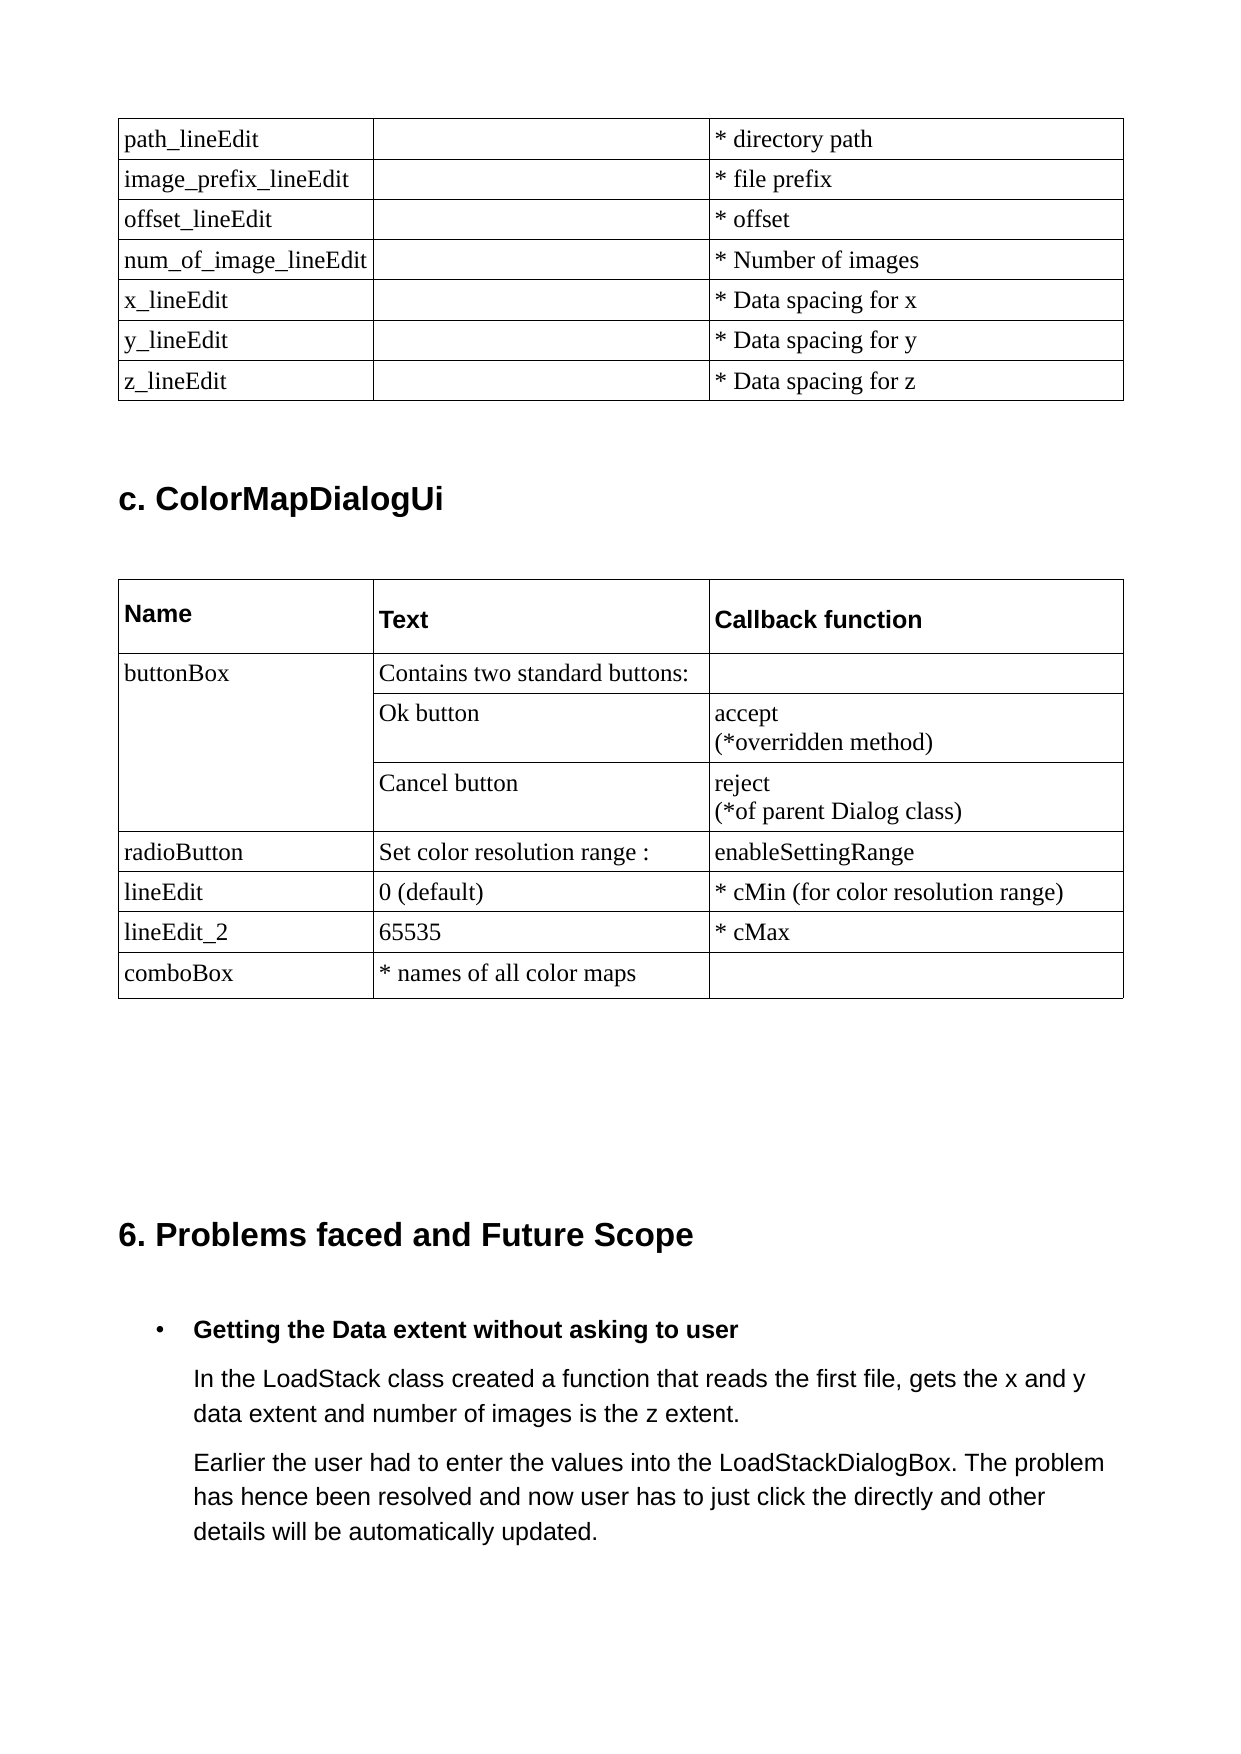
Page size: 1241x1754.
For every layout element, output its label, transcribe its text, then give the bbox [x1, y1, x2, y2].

table_cell * Data spacing for x [710, 280, 1123, 320]
table_cell lineEdit [119, 872, 373, 911]
table_cell Ok button [374, 694, 709, 762]
table_cell [374, 280, 709, 320]
table_cell [710, 953, 1123, 998]
table_cell [374, 240, 709, 279]
table_cell offset_lineEdit [119, 200, 373, 239]
table_cell [710, 654, 1123, 693]
table_cell z_lineEdit [119, 361, 373, 400]
table_cell accept (*overridden method) [710, 694, 1123, 762]
subtitle c. ColorMapDialogUi [118, 479, 1122, 517]
table_cell Cancel button [374, 763, 709, 831]
list Getting the Data extent without asking to user [156, 1315, 1122, 1344]
table_cell * cMax [710, 912, 1123, 952]
table_cell reject (*of parent Dialog class) [710, 763, 1123, 831]
table_cell [374, 361, 709, 400]
table_cell * Number of images [710, 240, 1123, 279]
table_cell Contains two standard buttons: [374, 654, 709, 693]
table_header Text [374, 580, 709, 652]
table_cell enableSettingRange [710, 832, 1123, 871]
table_cell image_prefix_lineEdit [119, 160, 373, 199]
table_cell * cMin (for color resolution range) [710, 872, 1123, 911]
table_cell lineEdit_2 [119, 912, 373, 952]
table_cell * offset [710, 200, 1123, 239]
table_cell [374, 321, 709, 360]
table_cell y_lineEdit [119, 321, 373, 360]
table_cell 0 (default) [374, 872, 709, 911]
table_header Callback function [710, 580, 1123, 652]
table_cell Set color resolution range : [374, 832, 709, 871]
table_cell * Data spacing for z [710, 361, 1123, 400]
subtitle 6. Problems faced and Future Scope [118, 1215, 1122, 1254]
table_cell num_of_image_lineEdit [119, 240, 373, 279]
table_cell comboBox [119, 953, 373, 998]
table_cell * directory path [710, 119, 1123, 158]
table_header Name [119, 580, 373, 652]
table_cell x_lineEdit [119, 280, 373, 320]
table_cell [374, 160, 709, 199]
table_cell * file prefix [710, 160, 1123, 199]
list In the LoadStack class created a function that reads the first file, gets the x and y data extent and number of images is the z extent. [156, 1364, 1122, 1428]
table_cell buttonBox [119, 654, 373, 831]
list Earlier the user had to enter the values into the LoadStackDialogBox. The problem has hence been resolved and now user has to just click the directly and other details will be automatically updated. [156, 1448, 1122, 1546]
table_cell 65535 [374, 912, 709, 952]
table_cell [374, 119, 709, 158]
table_cell * Data spacing for y [710, 321, 1123, 360]
table_cell [374, 200, 709, 239]
table_cell * names of all color maps [374, 953, 709, 998]
table_cell radioButton [119, 832, 373, 871]
table_cell path_lineEdit [119, 119, 373, 158]
